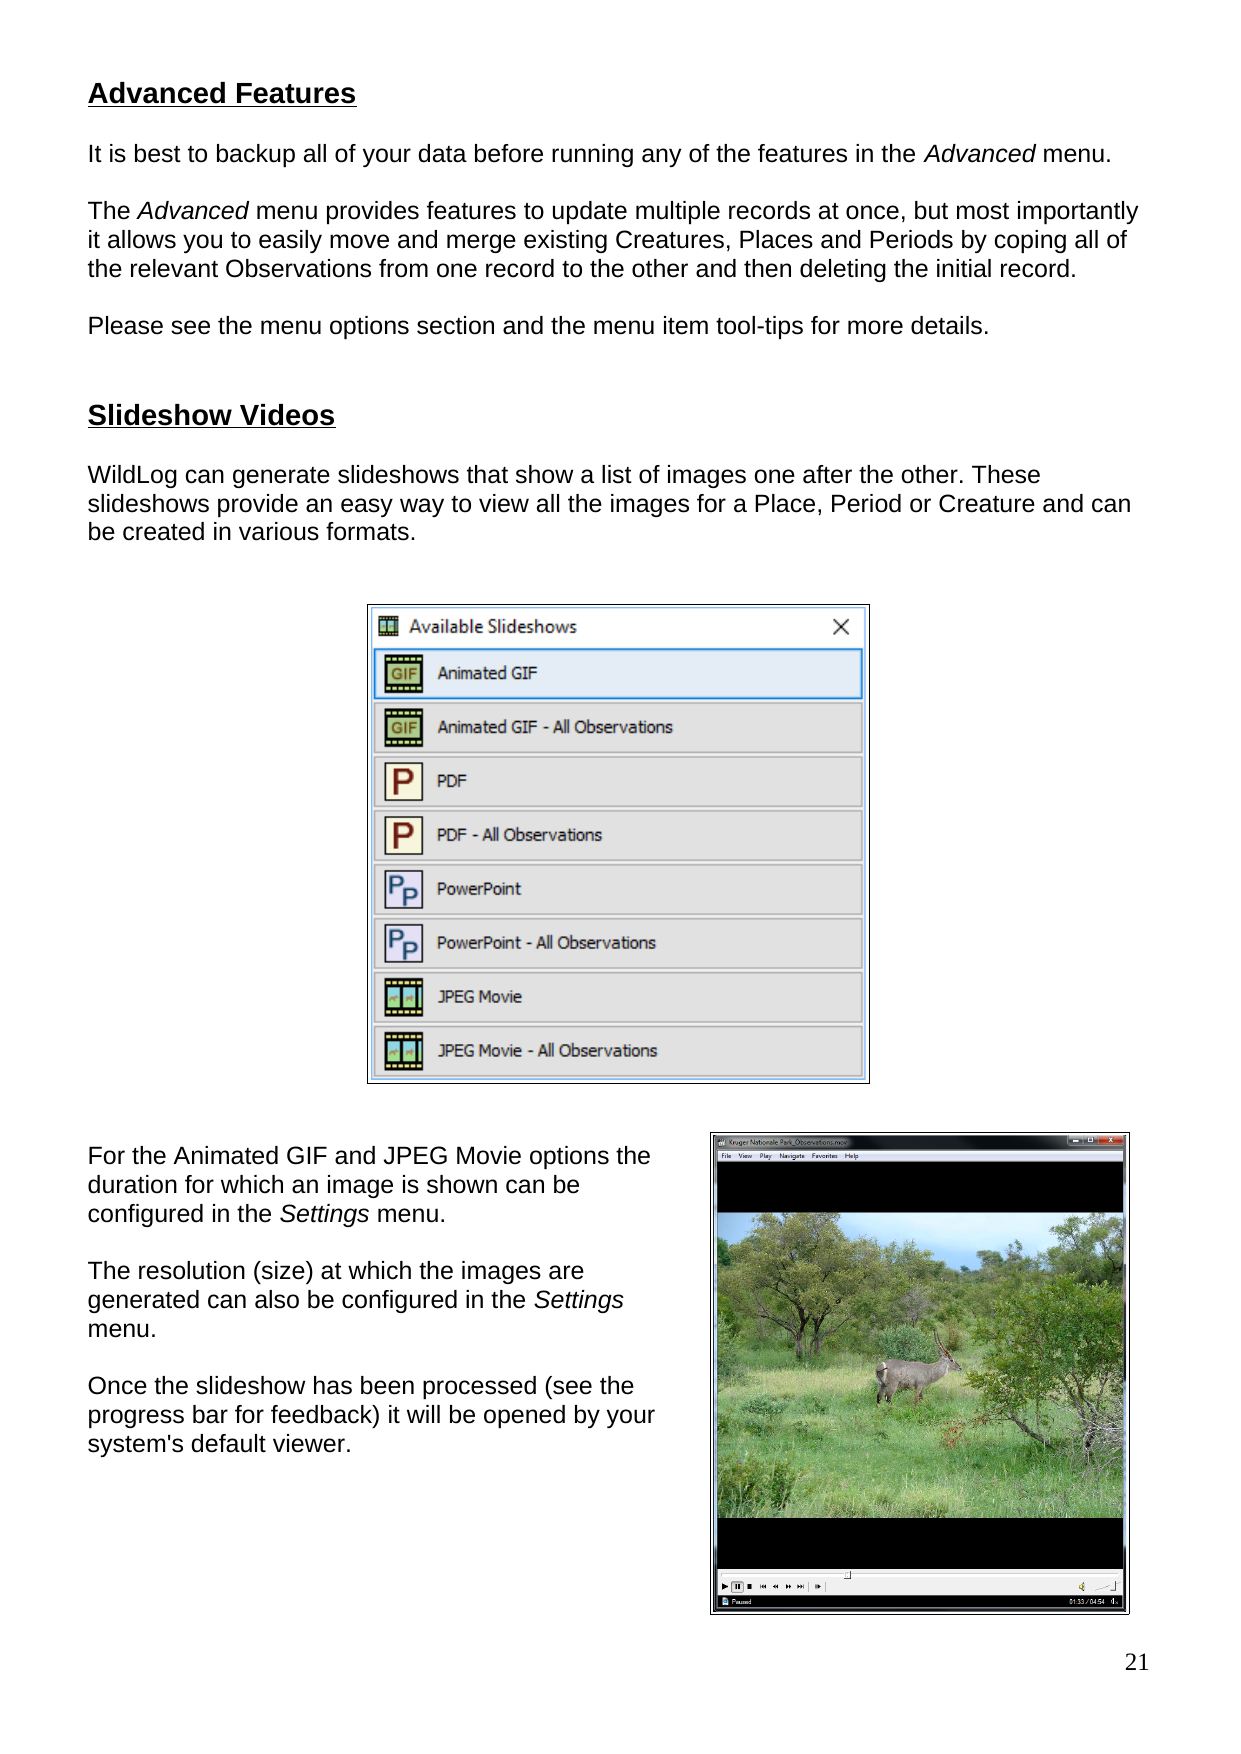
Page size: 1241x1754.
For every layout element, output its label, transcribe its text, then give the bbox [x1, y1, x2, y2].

text The Advanced menu provides features to update multiple records at once, but most importantly it allows you to easily move and merge existing Creatures, Places and Periods by coping all of the relevant Observations from one record to the other and then deleting the initial record. [87, 196, 1149, 283]
text WildLog can generate slideshows that show a list of images one after the other. These slideshows provide an easy way to view all the images for a Place, Period or Creature and can be created in various formats. [87, 460, 1149, 546]
subtitle Slideshow Videos [87, 398, 1149, 431]
text Please see the menu options section and the menu item tool-tips for more details. [87, 311, 1149, 340]
text The resolution (size) at which the images are generated can also be configured in the Settings menu. [87, 1256, 710, 1342]
subtitle Advanced Features [87, 77, 1149, 110]
text For the Animated GIF and JPEG Movie options the duration for which an image is shown can be configured in the Settings menu. [87, 1141, 710, 1227]
picture [371, 607, 866, 1080]
text It is best to backup all of your data before running any of the features in the Advanced menu. [87, 139, 1149, 168]
text Once the slideshow has been processed (see the progress bar for feedback) it will be opened by your system's default viewer. [87, 1371, 710, 1457]
picture [713, 1135, 1127, 1612]
